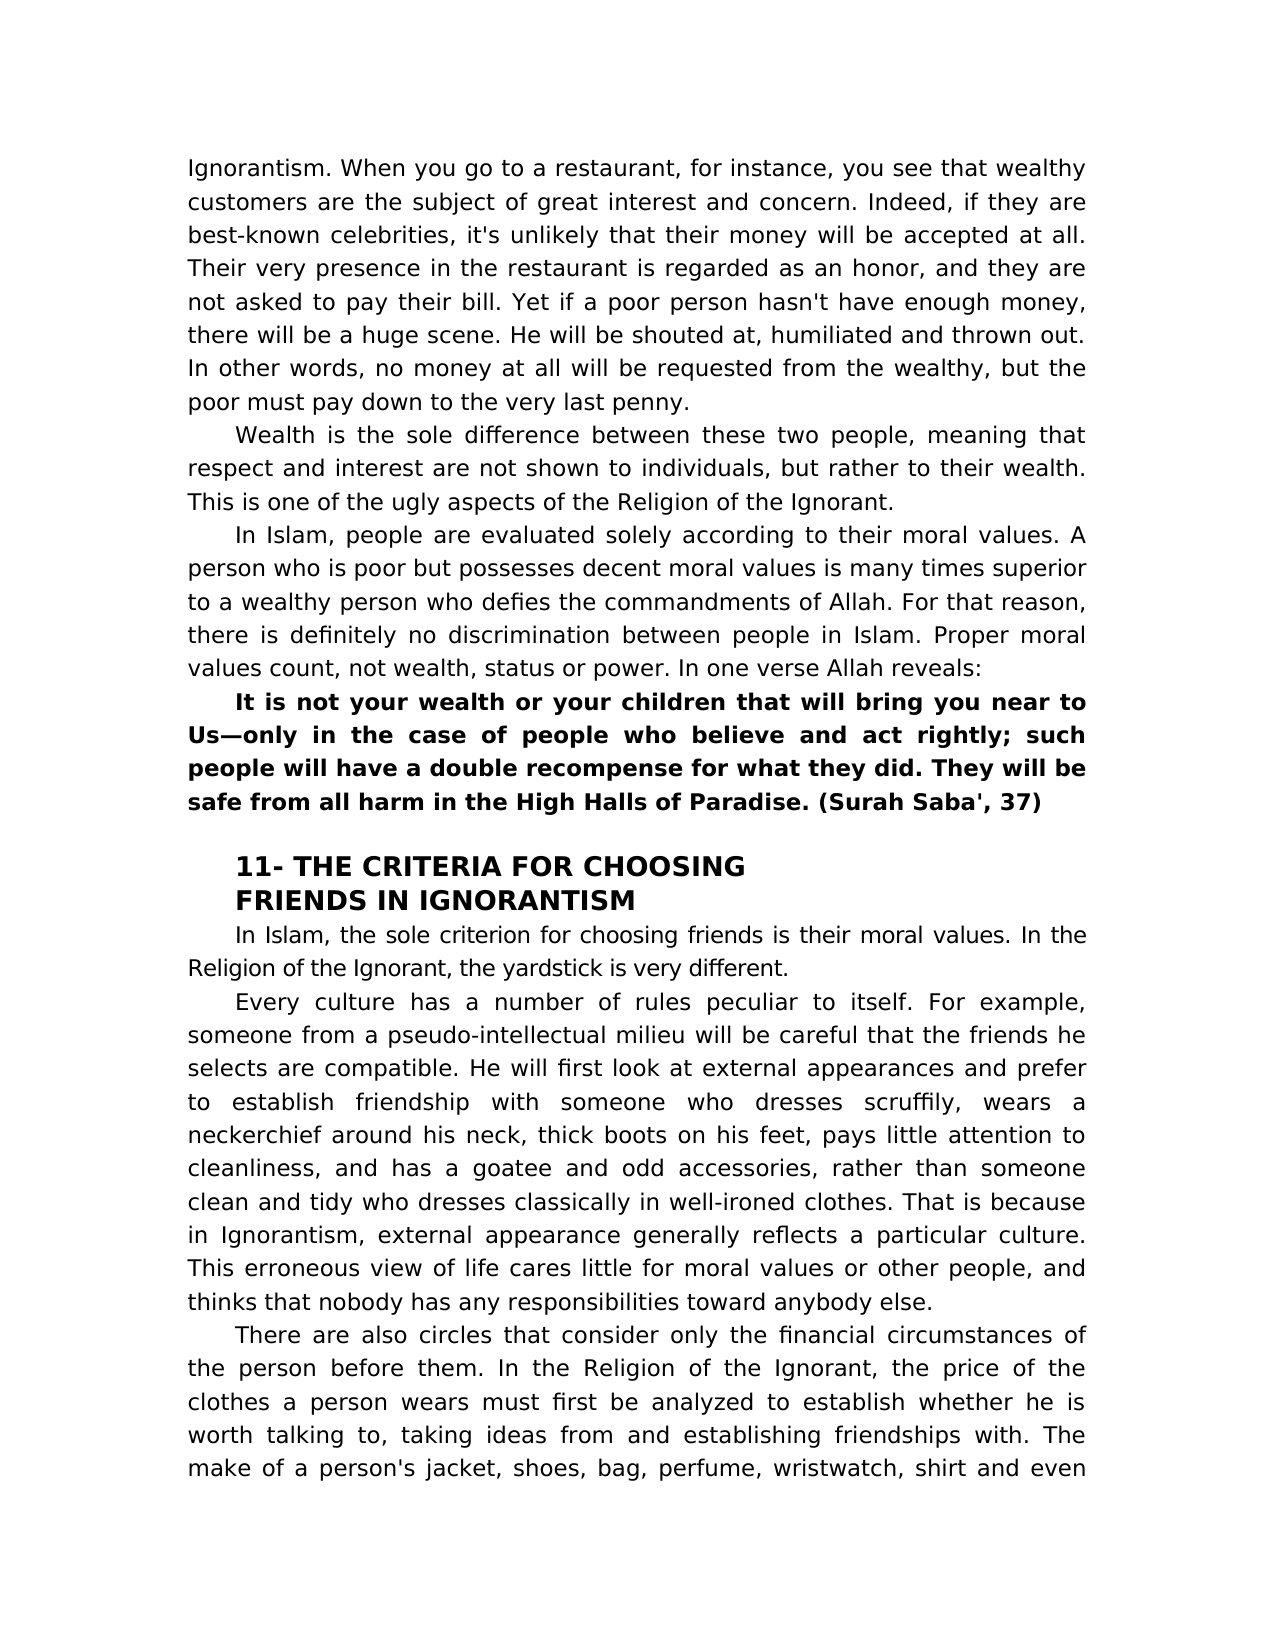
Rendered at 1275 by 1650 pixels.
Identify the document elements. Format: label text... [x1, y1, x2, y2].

text 11- THE CRITERIA FOR CHOOSING [187, 850, 1087, 883]
text In Islam, the sole criterion for choosing friends is their moral values. In the Religion of the Ignorant, the yardstick is very different. [187, 917, 1087, 983]
text Wealth is the sole difference between these two people, meaning that respect and interest are not shown to individuals, but rather to their wealth. This is one of the ugly aspects of the Religion of the Ignorant. [187, 417, 1087, 517]
text FRIENDS IN IGNORANTISM [187, 883, 1087, 917]
text Ignorantism. When you go to a restaurant, for instance, you see that wealthy customers are the subject of great interest and concern. Indeed, if they are best-known celebrities, it's unlikely that their money will be accepted at all. Their very presence in the restaurant is regarded as an honor, and they are not asked to pay their bill. Yet if a poor person hasn't have enough money, there will be a huge scene. He will be shouted at, humiliated and thrown out. In other words, no money at all will be requested from the wealthy, but the poor must pay down to the very last penny. [187, 150, 1087, 417]
text In Islam, people are evaluated solely according to their moral values. A person who is poor but possesses decent moral values is many times superior to a wealthy person who defies the commandments of Allah. For that reason, there is definitely no discrimination between people in Islam. Proper moral values count, not wealth, status or power. In one verse Allah reveals: [187, 517, 1087, 683]
text There are also circles that consider only the financial circumstances of the person before them. In the Religion of the Ignorant, the price of the clothes a person wears must first be analyzed to establish whether he is worth talking to, taking ideas from and establishing friendships with. The make of a person's jacket, shoes, bag, perfume, wristwatch, shirt and even [187, 1317, 1087, 1483]
text Every culture has a number of rules peculiar to itself. For example, someone from a pseudo-intellectual milieu will be careful that the friends he selects are compatible. He will first look at external appearances and prefer to establish friendship with someone who dresses scruffily, wears a neckerchief around his neck, thick boots on his feet, pays little attention to cleanliness, and has a goatee and odd accessories, rather than someone clean and tidy who dresses classically in well-ironed clothes. That is because in Ignorantism, external appearance generally reflects a particular culture. This erroneous view of life cares little for moral values or other people, and thinks that nobody has any responsibilities toward anybody else. [187, 983, 1087, 1317]
text It is not your wealth or your children that will bring you near to Us—only in the case of people who believe and act rightly; such people will have a double recompense for what they did. They will be safe from all harm in the High Halls of Paradise. (Surah Saba', 37) [187, 683, 1087, 817]
